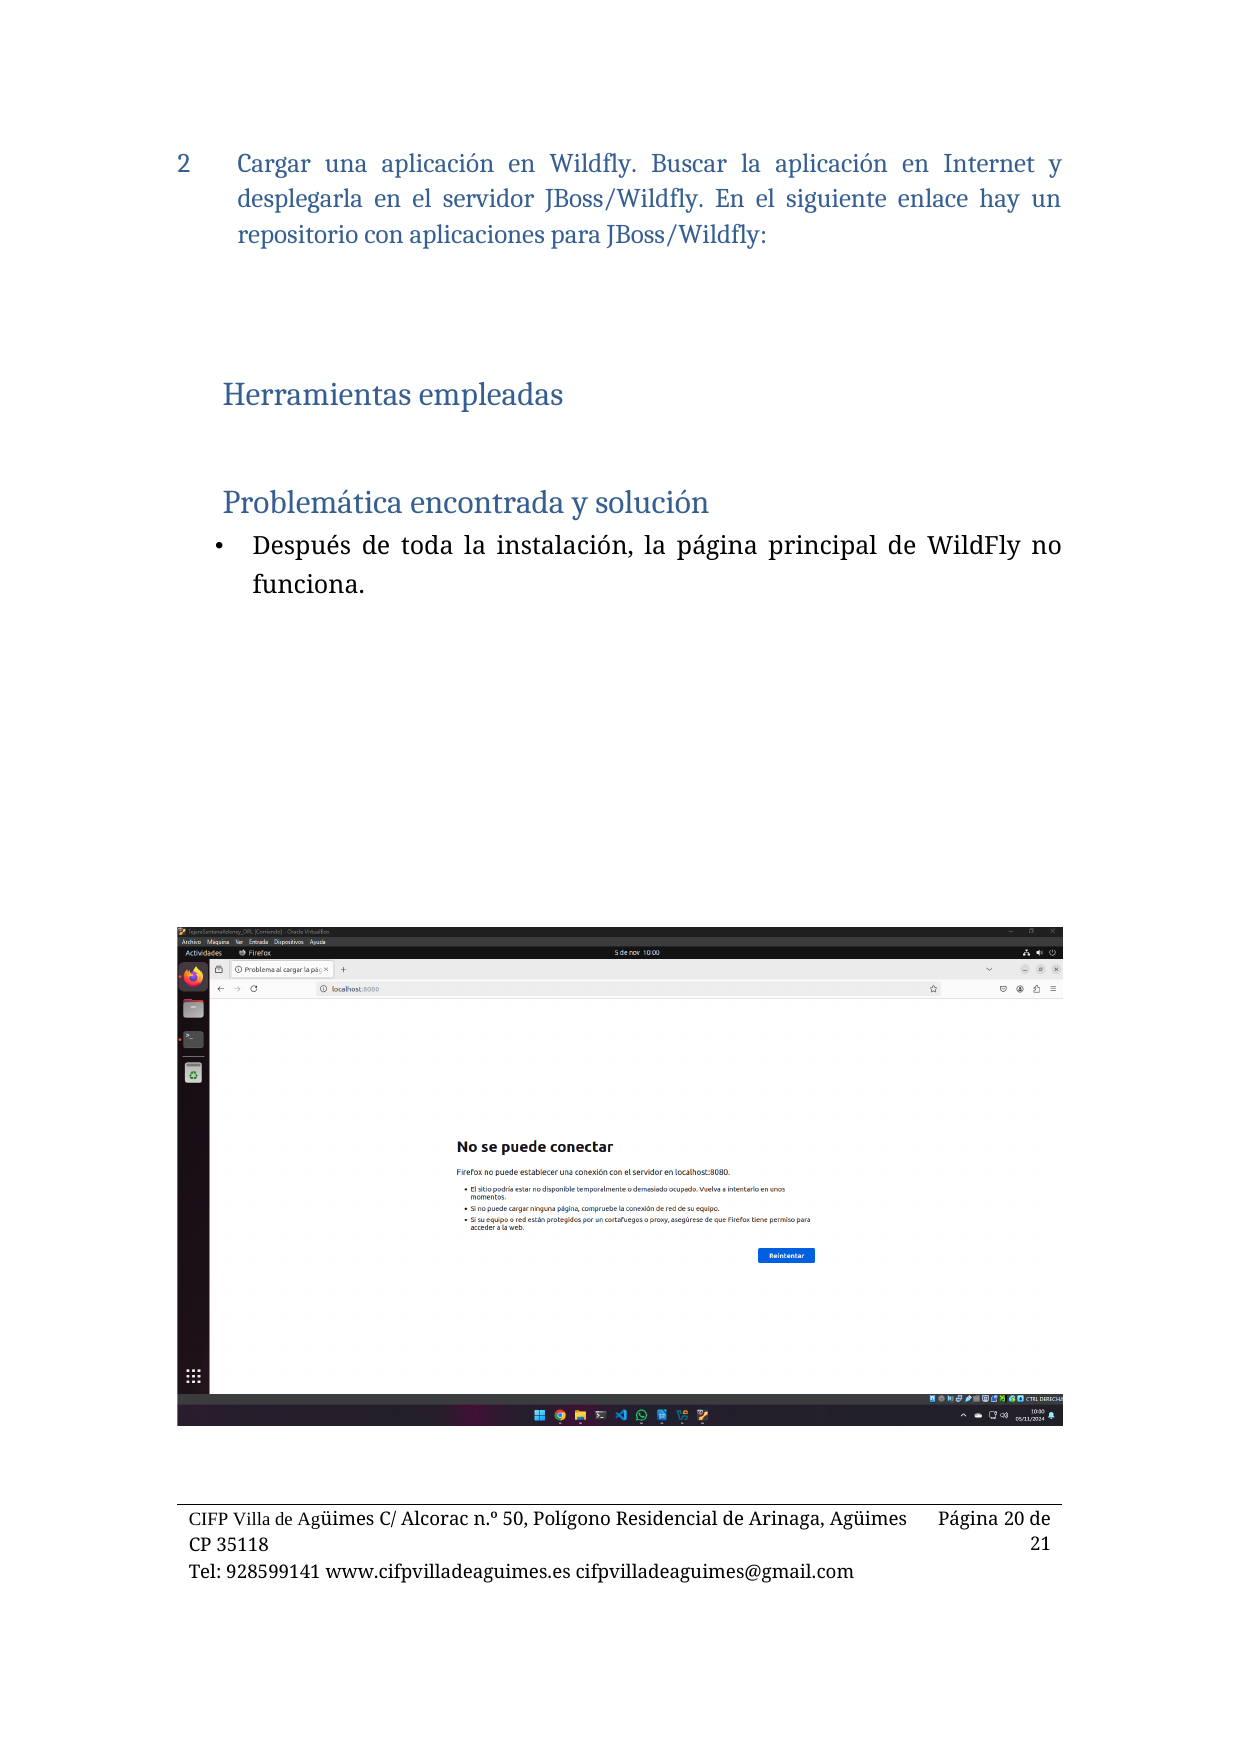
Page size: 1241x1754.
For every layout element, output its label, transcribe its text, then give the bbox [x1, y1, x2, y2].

subtitle Problemática encontrada y solución [177, 484, 1063, 522]
picture [177, 927, 1063, 1426]
subtitle Herramientas empleadas [177, 376, 1063, 414]
list Después de toda la instalación, la página principal de WildFly no funciona. [215, 528, 1063, 601]
subtitle Cargar una aplicación en Wildfly. Buscar la aplicación en Internet y desplegarla en el servidor JBoss/Wildfly. En el siguiente enlace hay un repositorio con aplicaciones para JBoss/Wildfly: [177, 148, 1063, 250]
